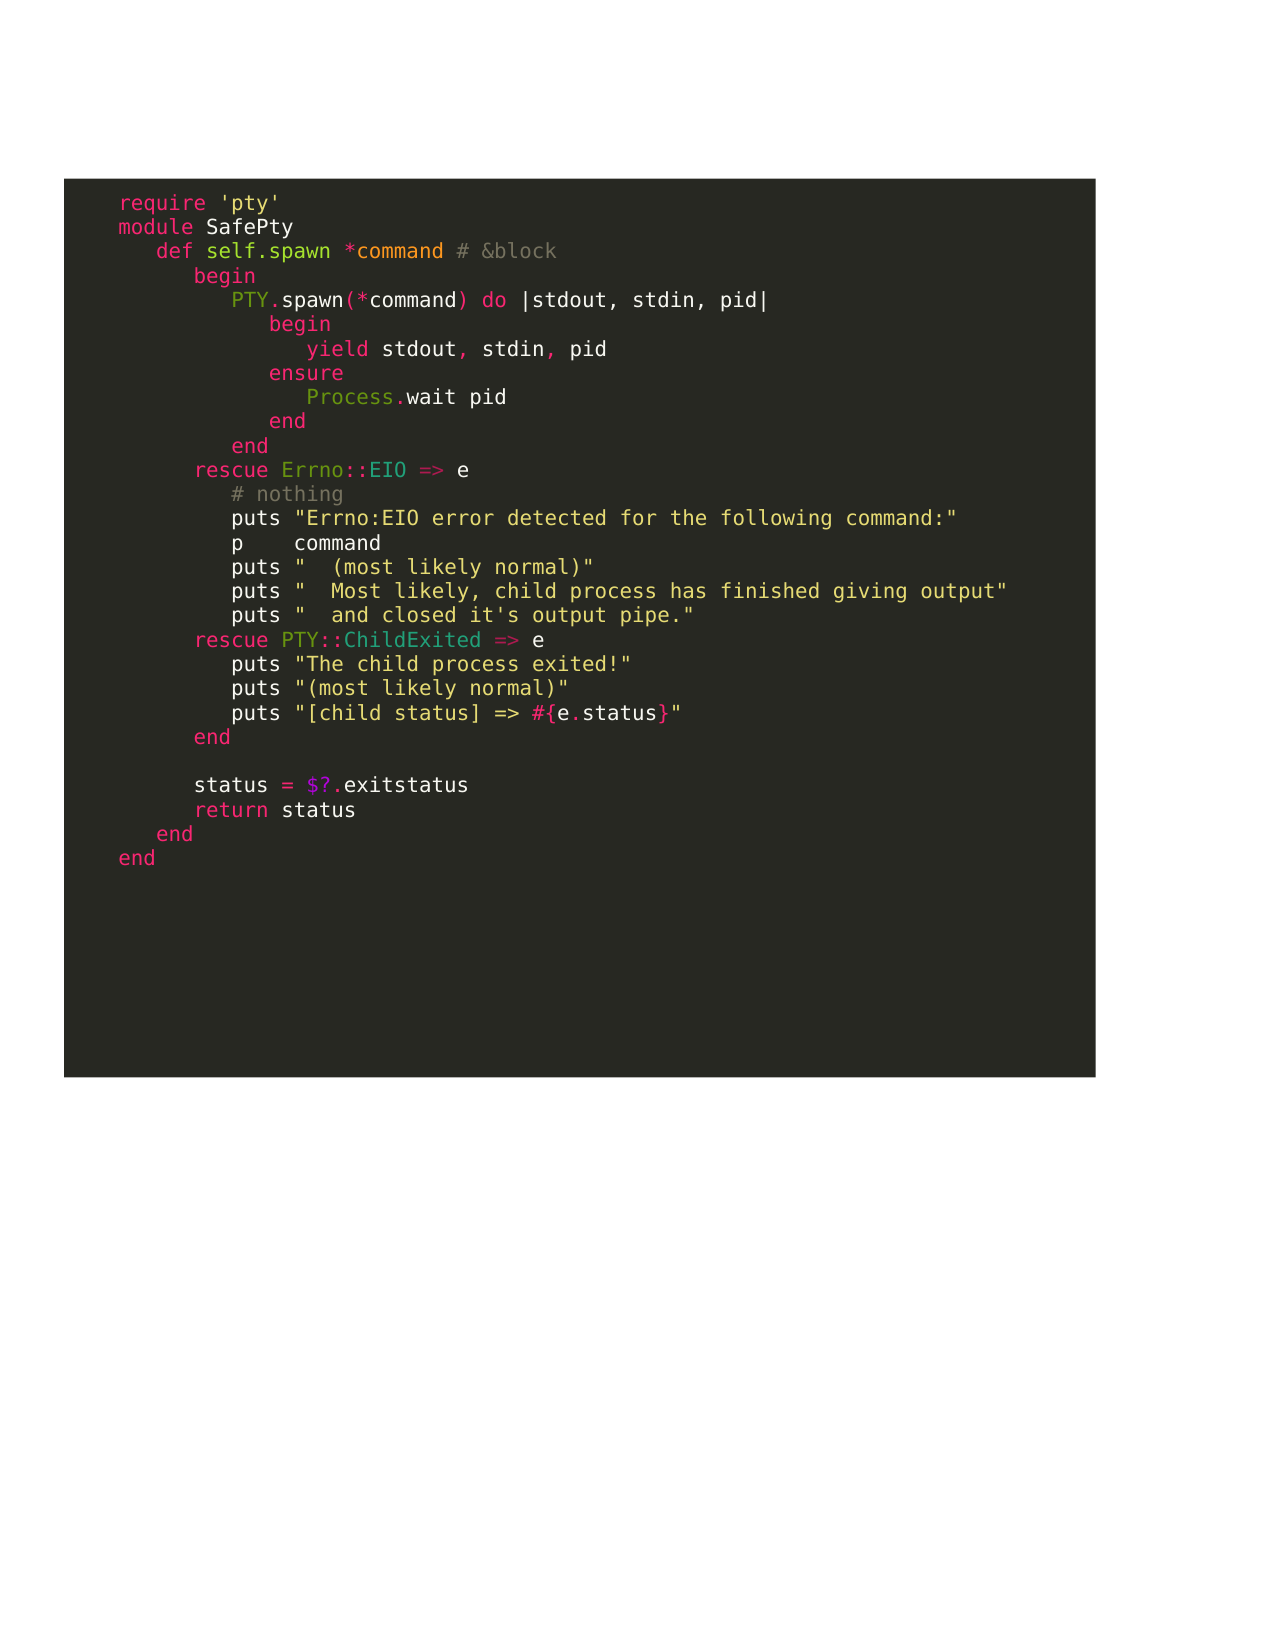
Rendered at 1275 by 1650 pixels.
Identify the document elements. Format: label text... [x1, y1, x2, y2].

text end [1096, 725, 1157, 749]
text module SafePty [1096, 215, 1157, 239]
text end [1096, 409, 1157, 434]
text p command [1096, 531, 1157, 555]
text puts " and closed it's output pipe." [1096, 603, 1157, 628]
text return status [1096, 798, 1157, 822]
text rescue Errno::EIO => e [1096, 458, 1157, 482]
text yield stdout, stdin, pid [1096, 337, 1157, 361]
text end [1096, 822, 1157, 846]
text PTY.spawn(*command) do |stdout, stdin, pid| [1096, 288, 1157, 312]
text require 'pty' [1096, 191, 1157, 215]
text def self.spawn *command # &block [1096, 239, 1157, 264]
text puts "(most likely normal)" [1096, 676, 1157, 701]
text rescue PTY::ChildExited => e [1096, 628, 1157, 652]
text puts " Most likely, child process has finished giving output" [1096, 579, 1157, 603]
text puts " (most likely normal)" [1096, 555, 1157, 579]
text Process.wait pid [1096, 385, 1157, 409]
text ensure [1096, 361, 1157, 385]
text puts "The child process exited!" [1096, 652, 1157, 676]
text end [1096, 846, 1157, 871]
text puts "[child status] => #{e.status}" [1096, 701, 1157, 725]
text end [1096, 434, 1157, 458]
text # nothing [1096, 482, 1157, 506]
text puts "Errno:EIO error detected for the following command:" [1096, 506, 1157, 531]
text begin [1096, 264, 1157, 288]
text status = $?.exitstatus [1096, 773, 1157, 798]
text begin [1096, 312, 1157, 337]
